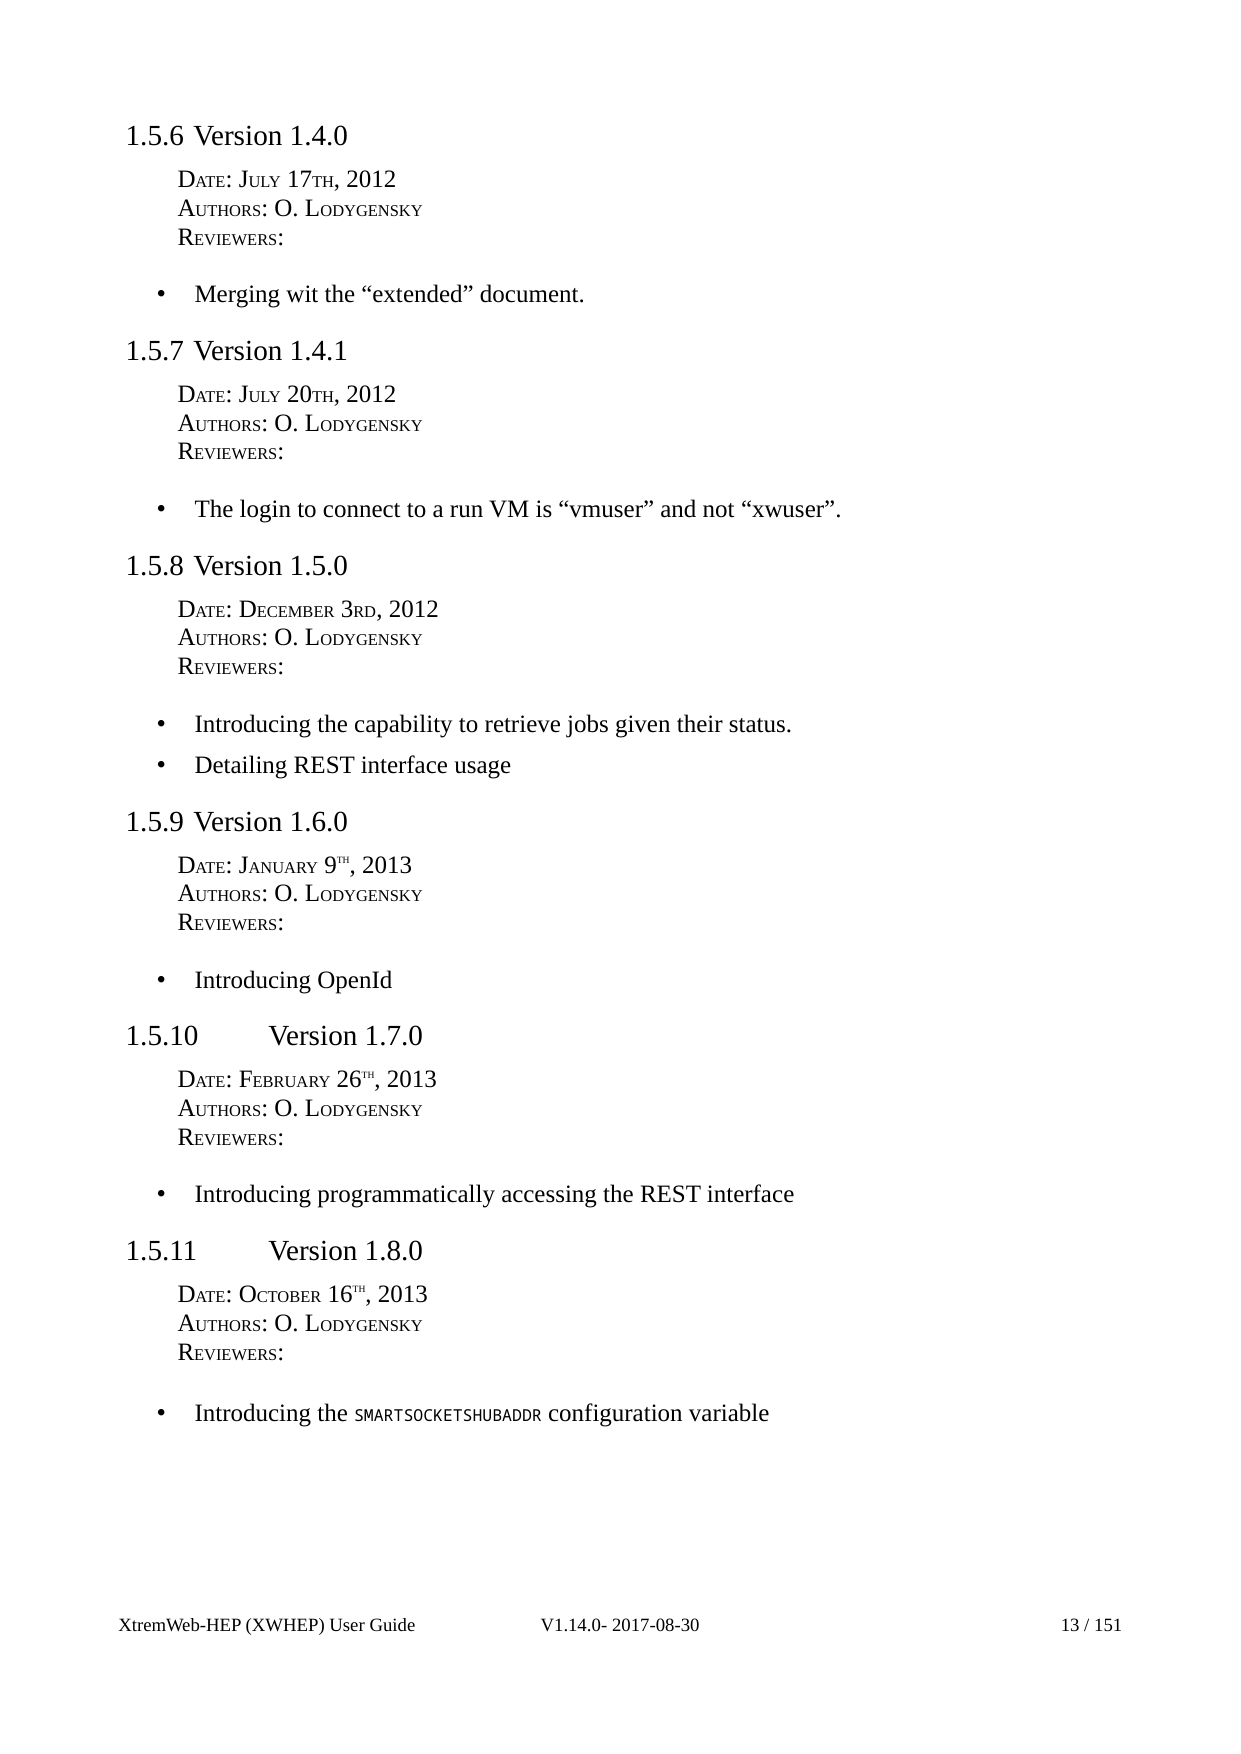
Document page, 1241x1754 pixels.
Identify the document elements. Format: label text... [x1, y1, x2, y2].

text Date: December 3rd, 2012 [177, 594, 1122, 622]
list Detailing REST interface usage [157, 750, 1122, 779]
text Authors: O. Lodygensky [177, 1308, 1122, 1337]
text Date: July 20th, 2012 [177, 379, 1122, 408]
list Introducing OpenId [157, 965, 1122, 993]
subtitle Version 1.5.0 [118, 548, 1122, 581]
subtitle Version 1.4.1 [118, 333, 1122, 366]
text Reviewers: [177, 436, 1122, 465]
text Authors: O. Lodygensky [177, 1093, 1122, 1122]
subtitle Version 1.4.0 [118, 118, 1122, 152]
subtitle Version 1.8.0 [118, 1233, 1122, 1267]
subtitle Version 1.6.0 [118, 804, 1122, 837]
list The login to connect to a run VM is “vmuser” and not “xwuser”. [157, 494, 1122, 523]
text Authors: O. Lodygensky [177, 408, 1122, 436]
list Introducing the smartsocketshubaddr configuration variable [157, 1394, 1122, 1428]
text Authors: O. Lodygensky [177, 878, 1122, 907]
subtitle Version 1.7.0 [118, 1018, 1122, 1052]
text Reviewers: [177, 1337, 1122, 1366]
text Reviewers: [177, 651, 1122, 680]
text Reviewers: [177, 222, 1122, 250]
text Reviewers: [177, 907, 1122, 936]
list Introducing programmatically accessing the REST interface [157, 1179, 1122, 1208]
text Reviewers: [177, 1122, 1122, 1151]
list Introducing the capability to retrieve jobs given their status. [157, 709, 1122, 737]
list Merging wit the “extended” document. [157, 279, 1122, 308]
text Date: January 9th, 2013 [177, 850, 1122, 878]
text Authors: O. Lodygensky [177, 193, 1122, 222]
text Date: February 26th, 2013 [177, 1064, 1122, 1093]
text Date: October 16th, 2013 [177, 1279, 1122, 1308]
text Date: July 17th, 2012 [177, 164, 1122, 193]
text Authors: O. Lodygensky [177, 622, 1122, 651]
